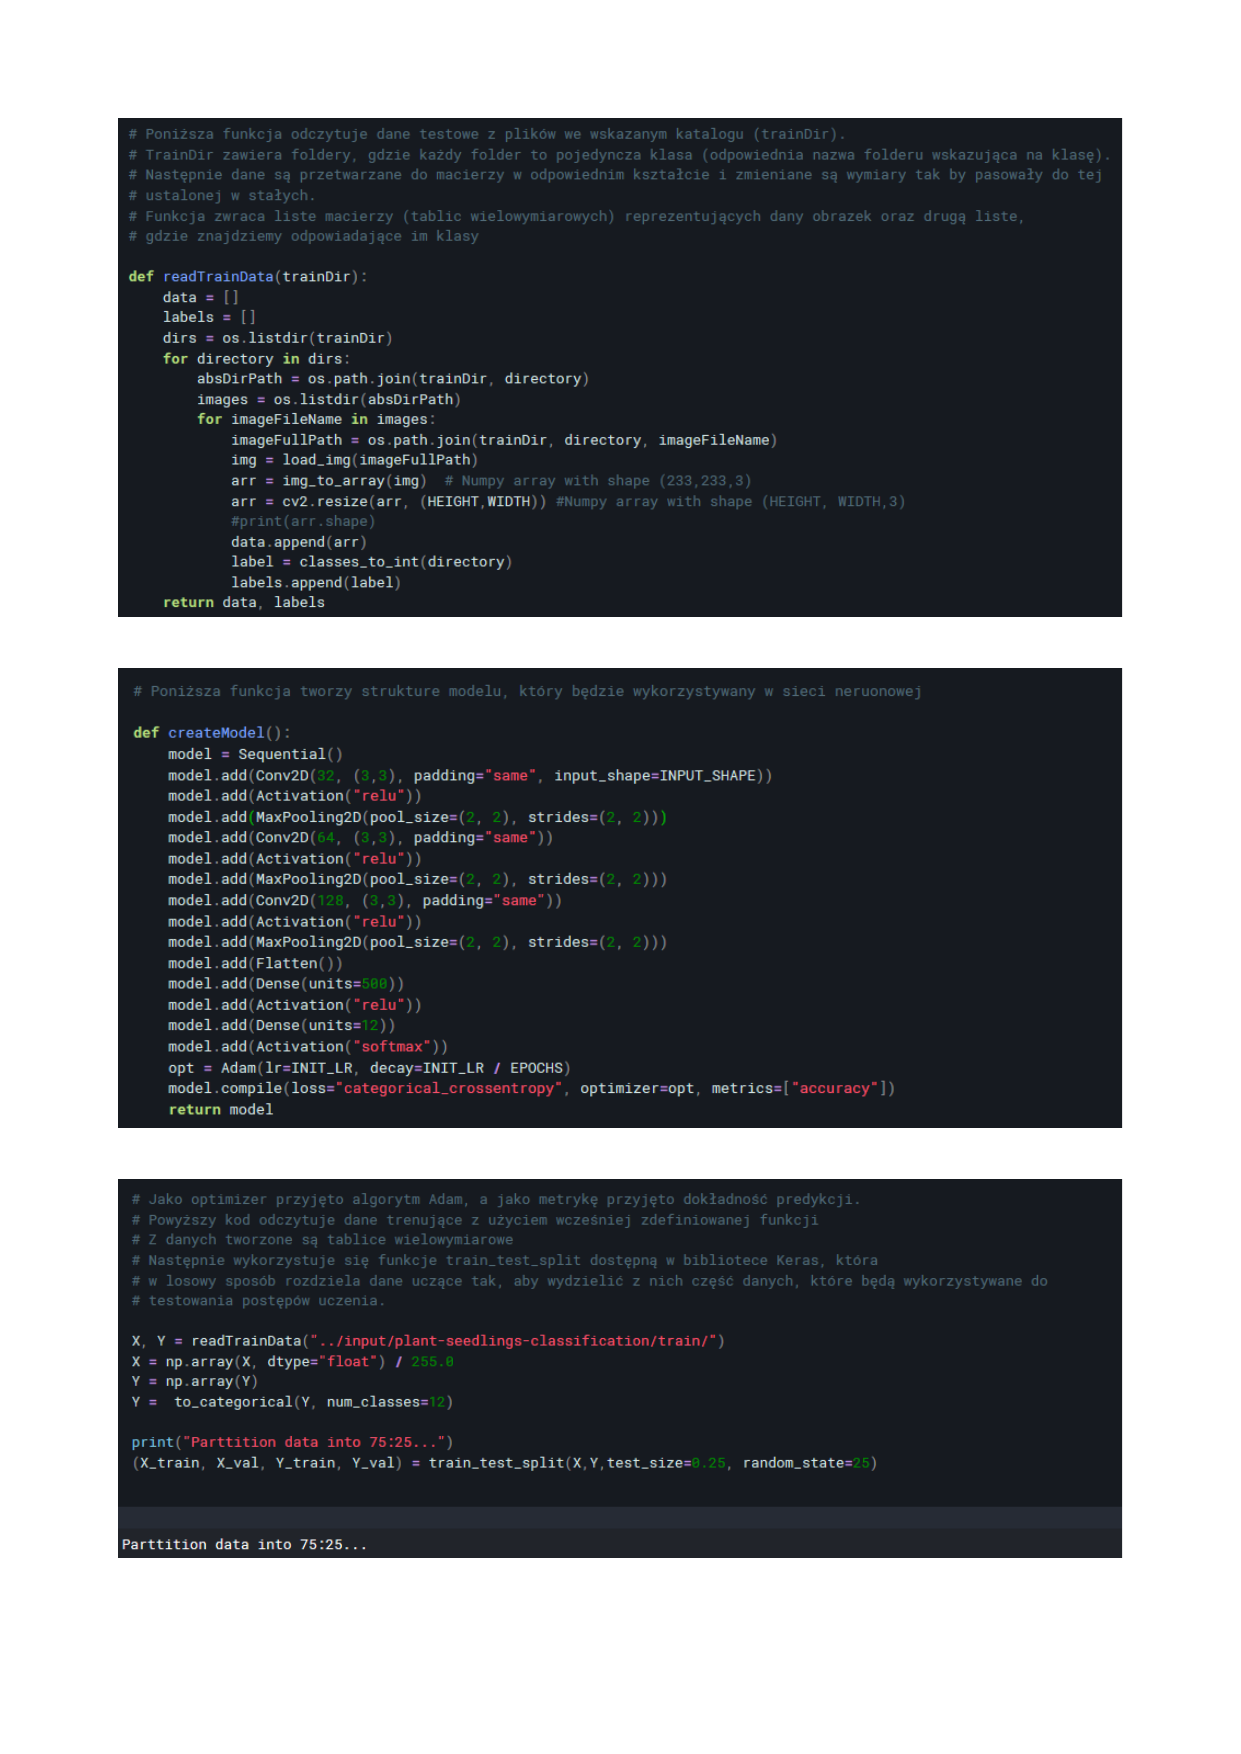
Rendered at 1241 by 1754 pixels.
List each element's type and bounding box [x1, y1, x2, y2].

picture [118, 668, 1123, 1128]
picture [118, 118, 1123, 617]
picture [118, 1179, 1123, 1558]
